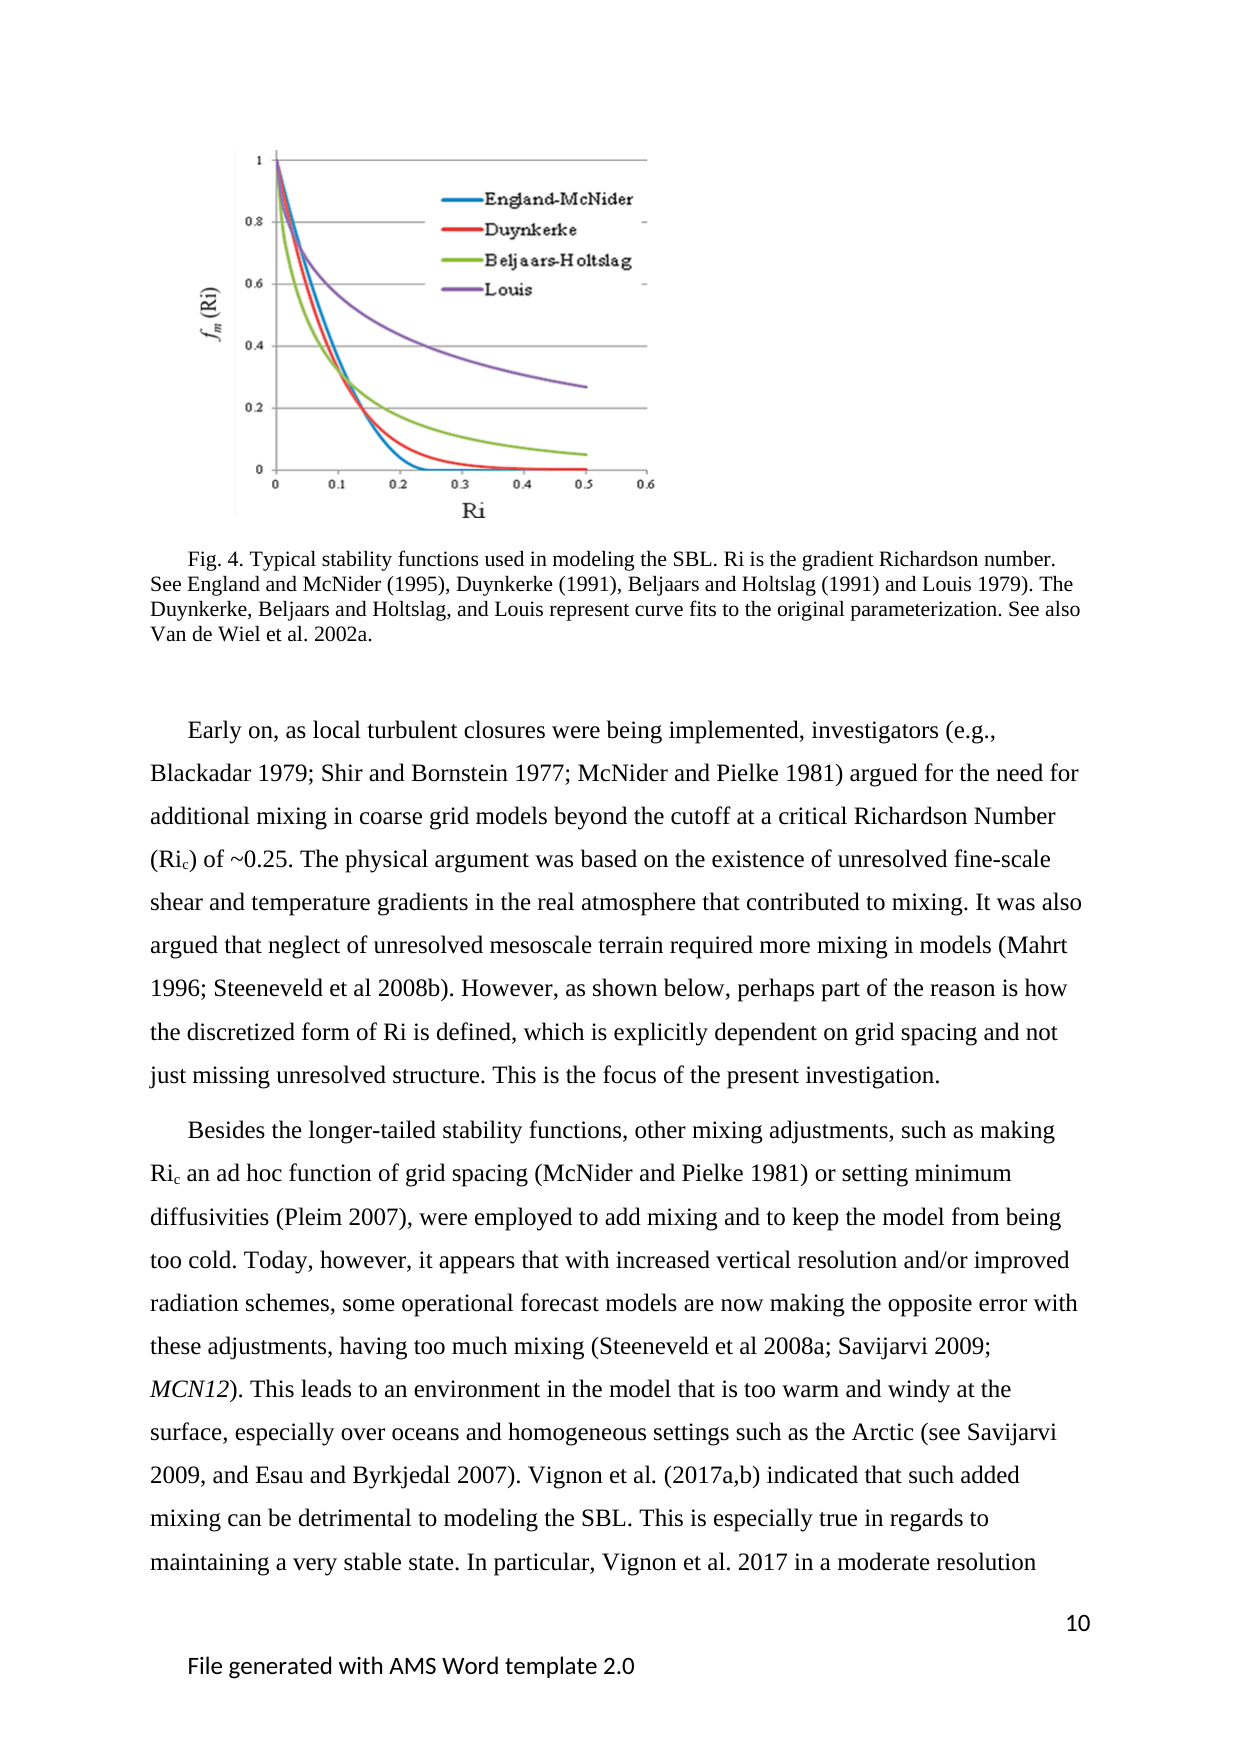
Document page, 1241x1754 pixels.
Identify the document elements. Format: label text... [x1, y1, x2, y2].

text Early on, as local turbulent closures were being implemented, investigators (e.g., Blackadar 1979; Shir and Bornstein 1977; McNider and Pielke 1981) argued for the need for additional mixing in coarse grid models beyond the cutoff at a critical Richardson Number (Ric) of ~0.25. The physical argument was based on the existence of unresolved fine-scale shear and temperature gradients in the real atmosphere that contributed to mixing. It was also argued that neglect of unresolved mesoscale terrain required more mixing in models (Mahrt 1996; Steeneveld et al 2008b). However, as shown below, perhaps part of the reason is how the discretized form of Ri is defined, which is explicitly dependent on grid spacing and not just missing unresolved structure. This is the focus of the present investigation. [150, 715, 1090, 1088]
text Besides the longer-tailed stability functions, other mixing adjustments, such as making Ric an ad hoc function of grid spacing (McNider and Pielke 1981) or setting minimum diffusivities (Pleim 2007), were employed to add mixing and to keep the model from being too cold. Today, however, it appears that with increased vertical resolution and/or improved radiation schemes, some operational forecast models are now making the opposite error with these adjustments, having too much mixing (Steeneveld et al 2008a; Savijarvi 2009; MCN12). This leads to an environment in the model that is too warm and windy at the surface, especially over oceans and homogeneous settings such as the Arctic (see Savijarvi 2009, and Esau and Byrkjedal 2007). Vignon et al. (2017a,b) indicated that such added mixing can be detrimental to modeling the SBL. This is especially true in regards to maintaining a very stable state. In particular, Vignon et al. 2017 in a moderate resolution [150, 1115, 1090, 1575]
picture [187, 150, 659, 518]
text Fig. 4. Typical stability functions used in modeling the SBL. Ri is the gradient Richardson number. See England and McNider (1995), Duynkerke (1991), Beljaars and Holtslag (1991) and Louis 1979). The Duynkerke, Beljaars and Holtslag, and Louis represent curve fits to the original parameterization. See also Van de Wiel et al. 2002a. [150, 546, 1090, 647]
